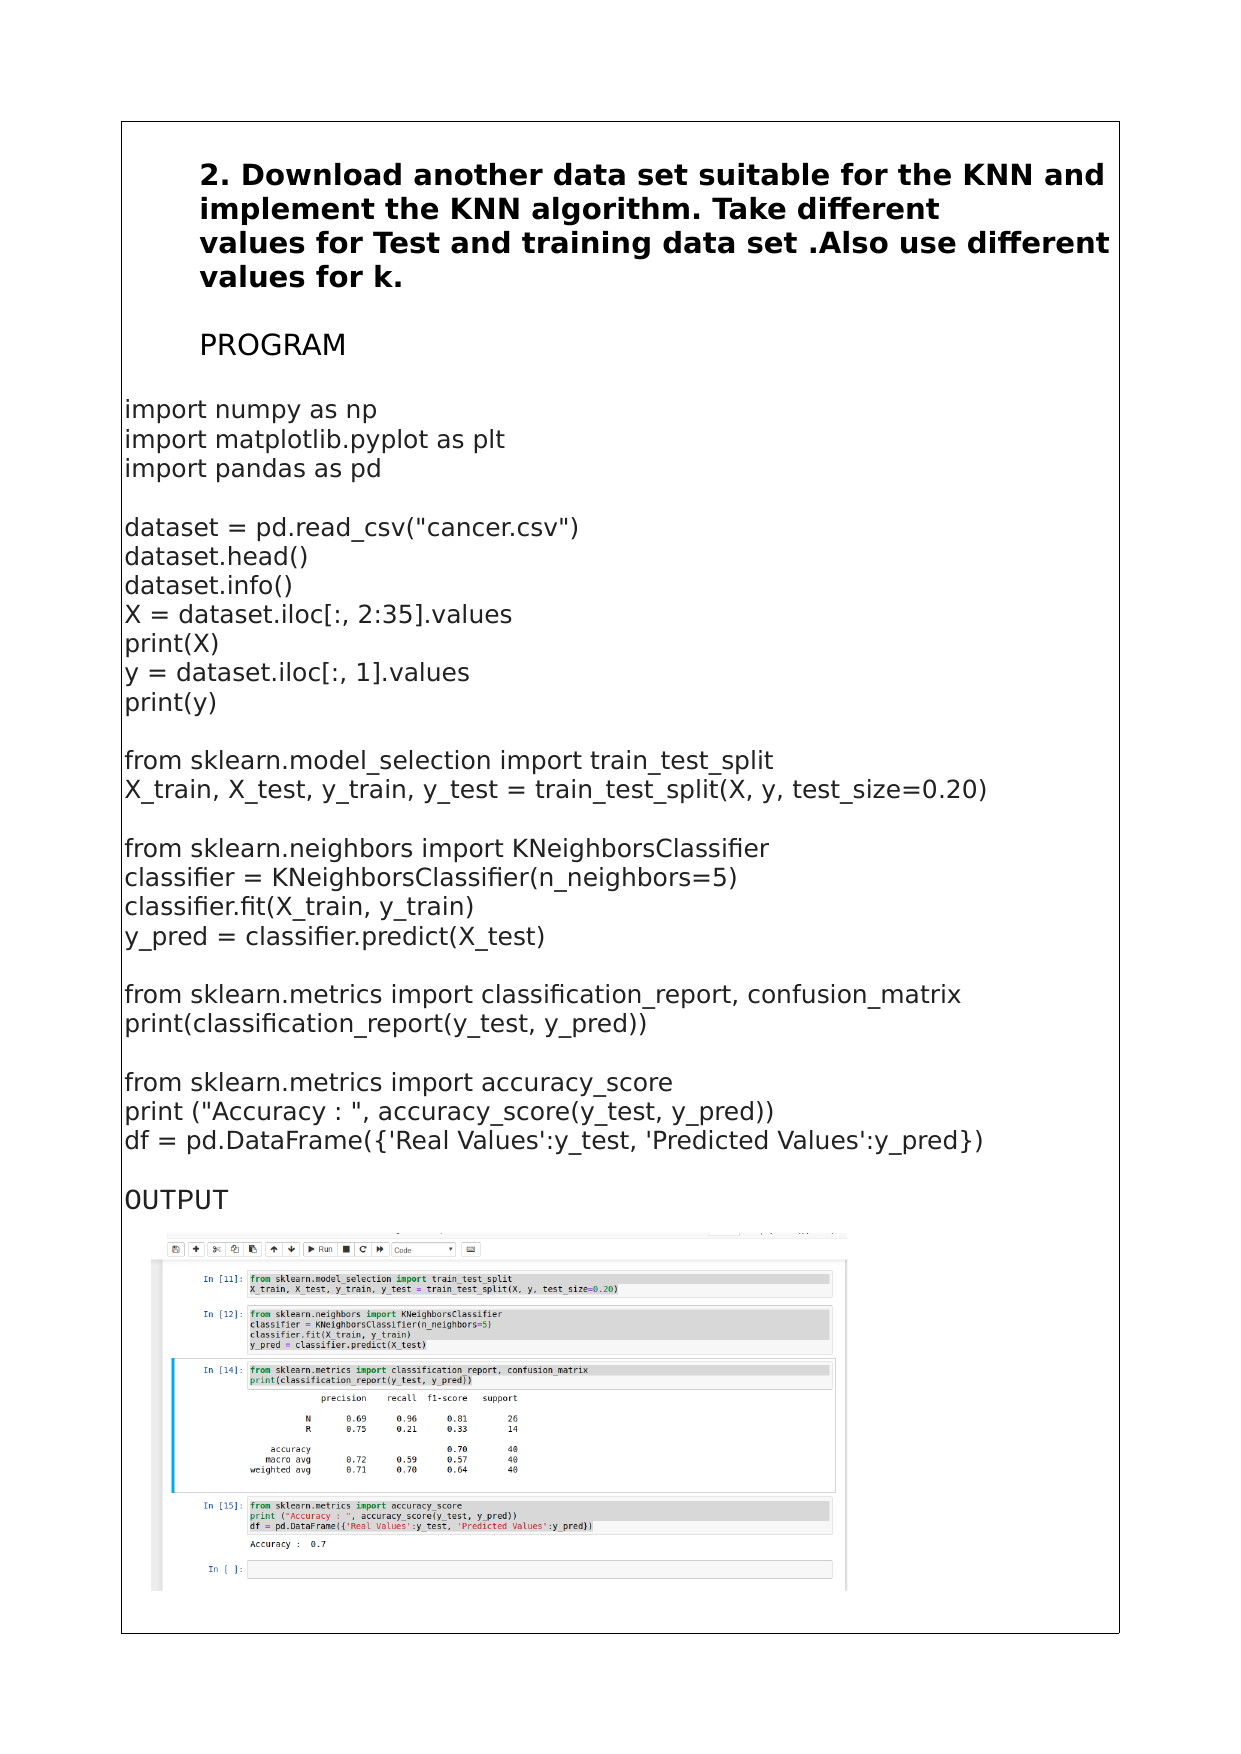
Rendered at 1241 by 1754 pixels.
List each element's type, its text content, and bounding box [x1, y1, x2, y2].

text y = dataset.iloc[:, 1].values [124, 658, 1116, 688]
text import numpy as np [124, 396, 1116, 425]
list 2. Download another data set suitable for the KNN and implement the KNN algorithm. Take different [199, 158, 1116, 226]
list PROGRAM [199, 328, 1116, 362]
text dataset = pd.read_csv("cancer.csv") [124, 513, 1116, 542]
text print(X) [124, 629, 1116, 658]
text df = pd.DataFrame({'Real Values':y_test, 'Predicted Values':y_pred}) [124, 1126, 1116, 1156]
text OUTPUT [124, 1185, 1116, 1218]
text from sklearn.metrics import classification_report, confusion_matrix [124, 980, 1116, 1009]
text print(y) [124, 688, 1116, 717]
text classifier.fit(X_train, y_train) [124, 892, 1116, 922]
text dataset.head() [124, 542, 1116, 571]
text from sklearn.neighbors import KNeighborsClassifier [124, 834, 1116, 863]
text X = dataset.iloc[:, 2:35].values [124, 600, 1116, 629]
list values for Test and training data set .Also use different values for k. [199, 226, 1116, 294]
text from sklearn.model_selection import train_test_split [124, 746, 1116, 776]
text classifier = KNeighborsClassifier(n_neighbors=5) [124, 863, 1116, 892]
text X_train, X_test, y_train, y_test = train_test_split(X, y, test_size=0.20) [124, 776, 1116, 805]
text dataset.info() [124, 571, 1116, 600]
text from sklearn.metrics import accuracy_score [124, 1068, 1116, 1097]
text print ("Accuracy : ", accuracy_score(y_test, y_pred)) [124, 1097, 1116, 1126]
picture [151, 1233, 848, 1591]
text import matplotlib.pyplot as plt [124, 425, 1116, 454]
text print(classification_report(y_test, y_pred)) [124, 1009, 1116, 1039]
text y_pred = classifier.predict(X_test) [124, 922, 1116, 951]
text import pandas as pd [124, 454, 1116, 483]
